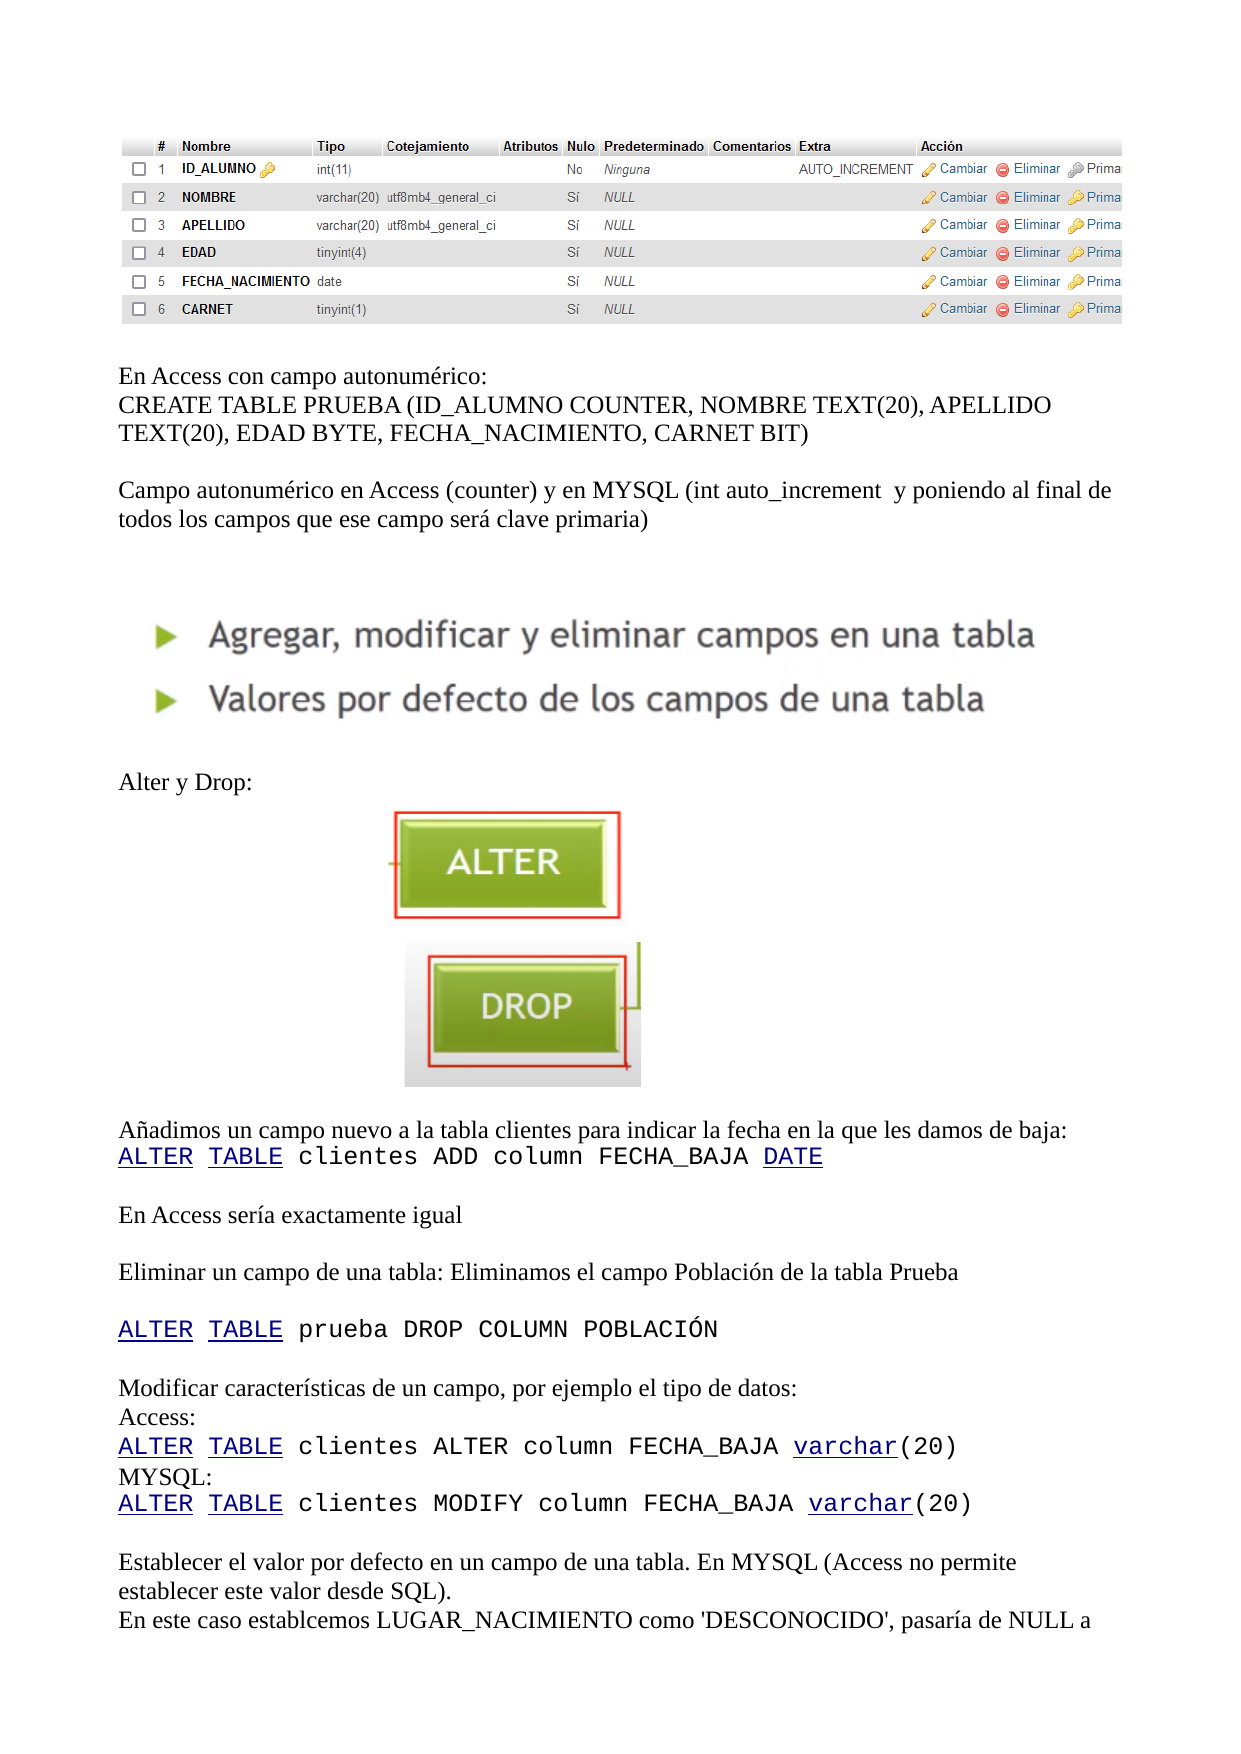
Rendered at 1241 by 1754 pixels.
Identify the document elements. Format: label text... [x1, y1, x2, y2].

text Access: [118, 1402, 1122, 1431]
picture [404, 942, 642, 1087]
text En este caso establcemos LUGAR_NACIMIENTO como 'DESCONOCIDO', pasaría de NULL a [118, 1605, 1122, 1633]
text Modificar características de un campo, por ejemplo el tipo de datos: [118, 1373, 1122, 1402]
text Campo autonumérico en Access (counter) y en MYSQL (int auto_increment y poniendo al final de todos los campos que ese campo será clave primaria) [118, 476, 1122, 533]
text ALTER TABLE clientes ADD column FECHA_BAJA DATE [118, 1143, 1122, 1172]
text CREATE TABLE PRUEBA (ID_ALUMNO COUNTER, NOMBRE TEXT(20), APELLIDO TEXT(20), EDAD BYTE, FECHA_NACIMIENTO, CARNET BIT) [118, 390, 1122, 447]
picture [118, 118, 1123, 333]
text En Access sería exactamente igual [118, 1200, 1122, 1229]
text ALTER TABLE prueba DROP COLUMN POBLACIÓN [118, 1314, 1122, 1345]
text Añadimos un campo nuevo a la tabla clientes para indicar la fecha en la que les damos de baja: [118, 1115, 1122, 1143]
text Eliminar un campo de una tabla: Eliminamos el campo Población de la tabla Prueba [118, 1257, 1122, 1286]
text MYSQL: [118, 1462, 1122, 1491]
picture [118, 589, 1123, 767]
text Establecer el valor por defecto en un campo de una tabla. En MYSQL (Access no permite establecer este valor desde SQL). [118, 1547, 1122, 1605]
text ALTER TABLE clientes MODIFY column FECHA_BAJA varchar(20) [118, 1491, 1122, 1519]
text ALTER TABLE clientes ALTER column FECHA_BAJA varchar(20) [118, 1431, 1122, 1462]
text En Access con campo autonumérico: [118, 361, 1122, 390]
text Alter y Drop: [118, 767, 1122, 796]
picture [388, 808, 627, 926]
